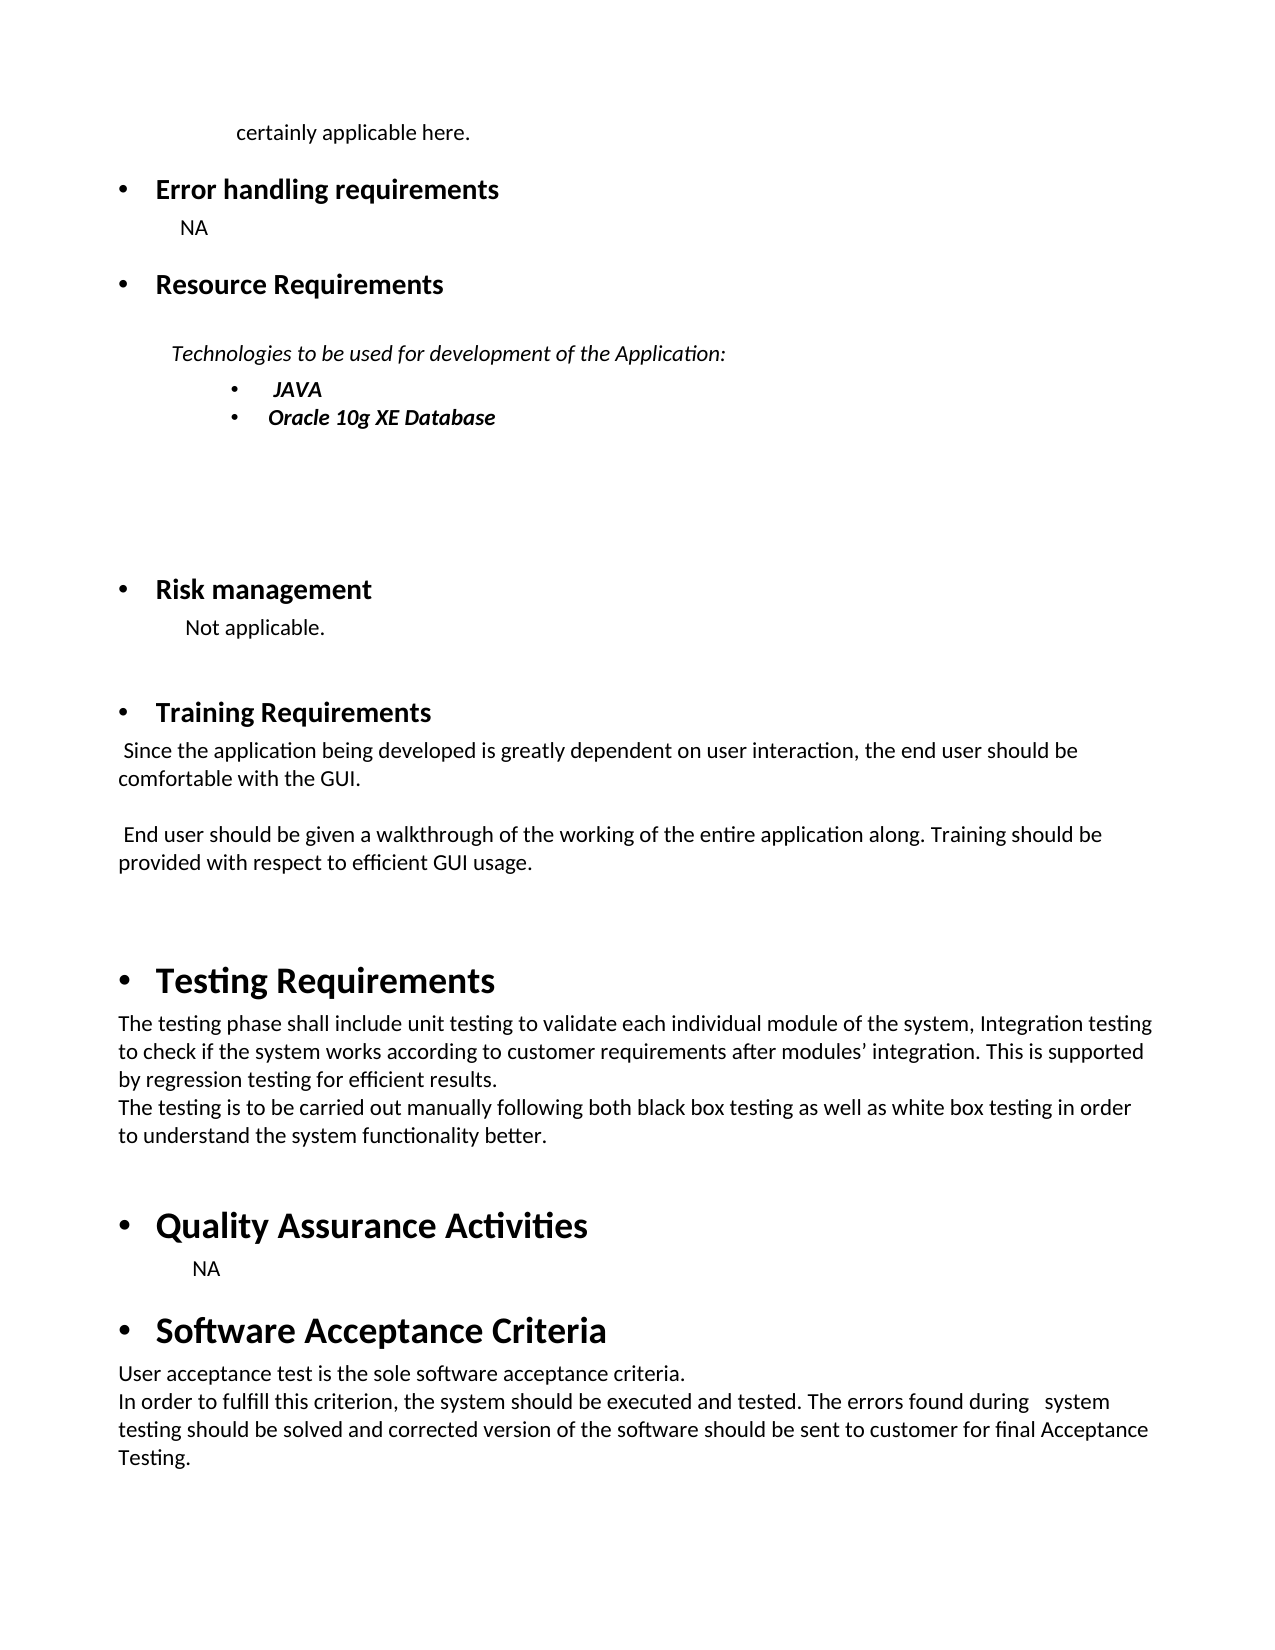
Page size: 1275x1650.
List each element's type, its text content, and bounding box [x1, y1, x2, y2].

list Software Acceptance Criteria [81, 1307, 1157, 1353]
list Error handling requirements [81, 171, 1157, 207]
text The testing phase shall include unit testing to validate each individual module of the system, Integration testing to check if the system works according to customer requirements after modules’ integration. This is supported by regression testing for efficient results. [118, 1009, 1157, 1093]
text In order to fulfill this criterion, the system should be executed and tested. The errors found during system testing should be solved and corrected version of the software should be sent to customer for final Acceptance Testing. [118, 1387, 1157, 1472]
text NA [118, 213, 1157, 241]
list Risk management [81, 571, 1157, 607]
text Since the application being developed is greatly dependent on user interaction, the end user should be comfortable with the GUI. [118, 736, 1157, 792]
list Resource Requirements [81, 266, 1157, 302]
text NA [192, 1254, 1157, 1282]
text User acceptance test is the sole software acceptance criteria. [118, 1359, 1157, 1387]
text Not applicable. [118, 613, 1157, 641]
list Testing Requirements [81, 957, 1157, 1003]
text certainly applicable here. [118, 118, 1157, 146]
list Training Requirements [81, 694, 1157, 730]
list JAVA [231, 375, 1157, 403]
list Oracle 10g XE Database [231, 403, 1157, 431]
text End user should be given a walkthrough of the working of the entire application along. Training should be provided with respect to efficient GUI usage. [118, 820, 1157, 876]
text The testing is to be carried out manually following both black box testing as well as white box testing in order to understand the system functionality better. [118, 1093, 1157, 1149]
text Technologies to be used for development of the Application: [118, 333, 1157, 368]
list Quality Assurance Activities [81, 1202, 1157, 1248]
